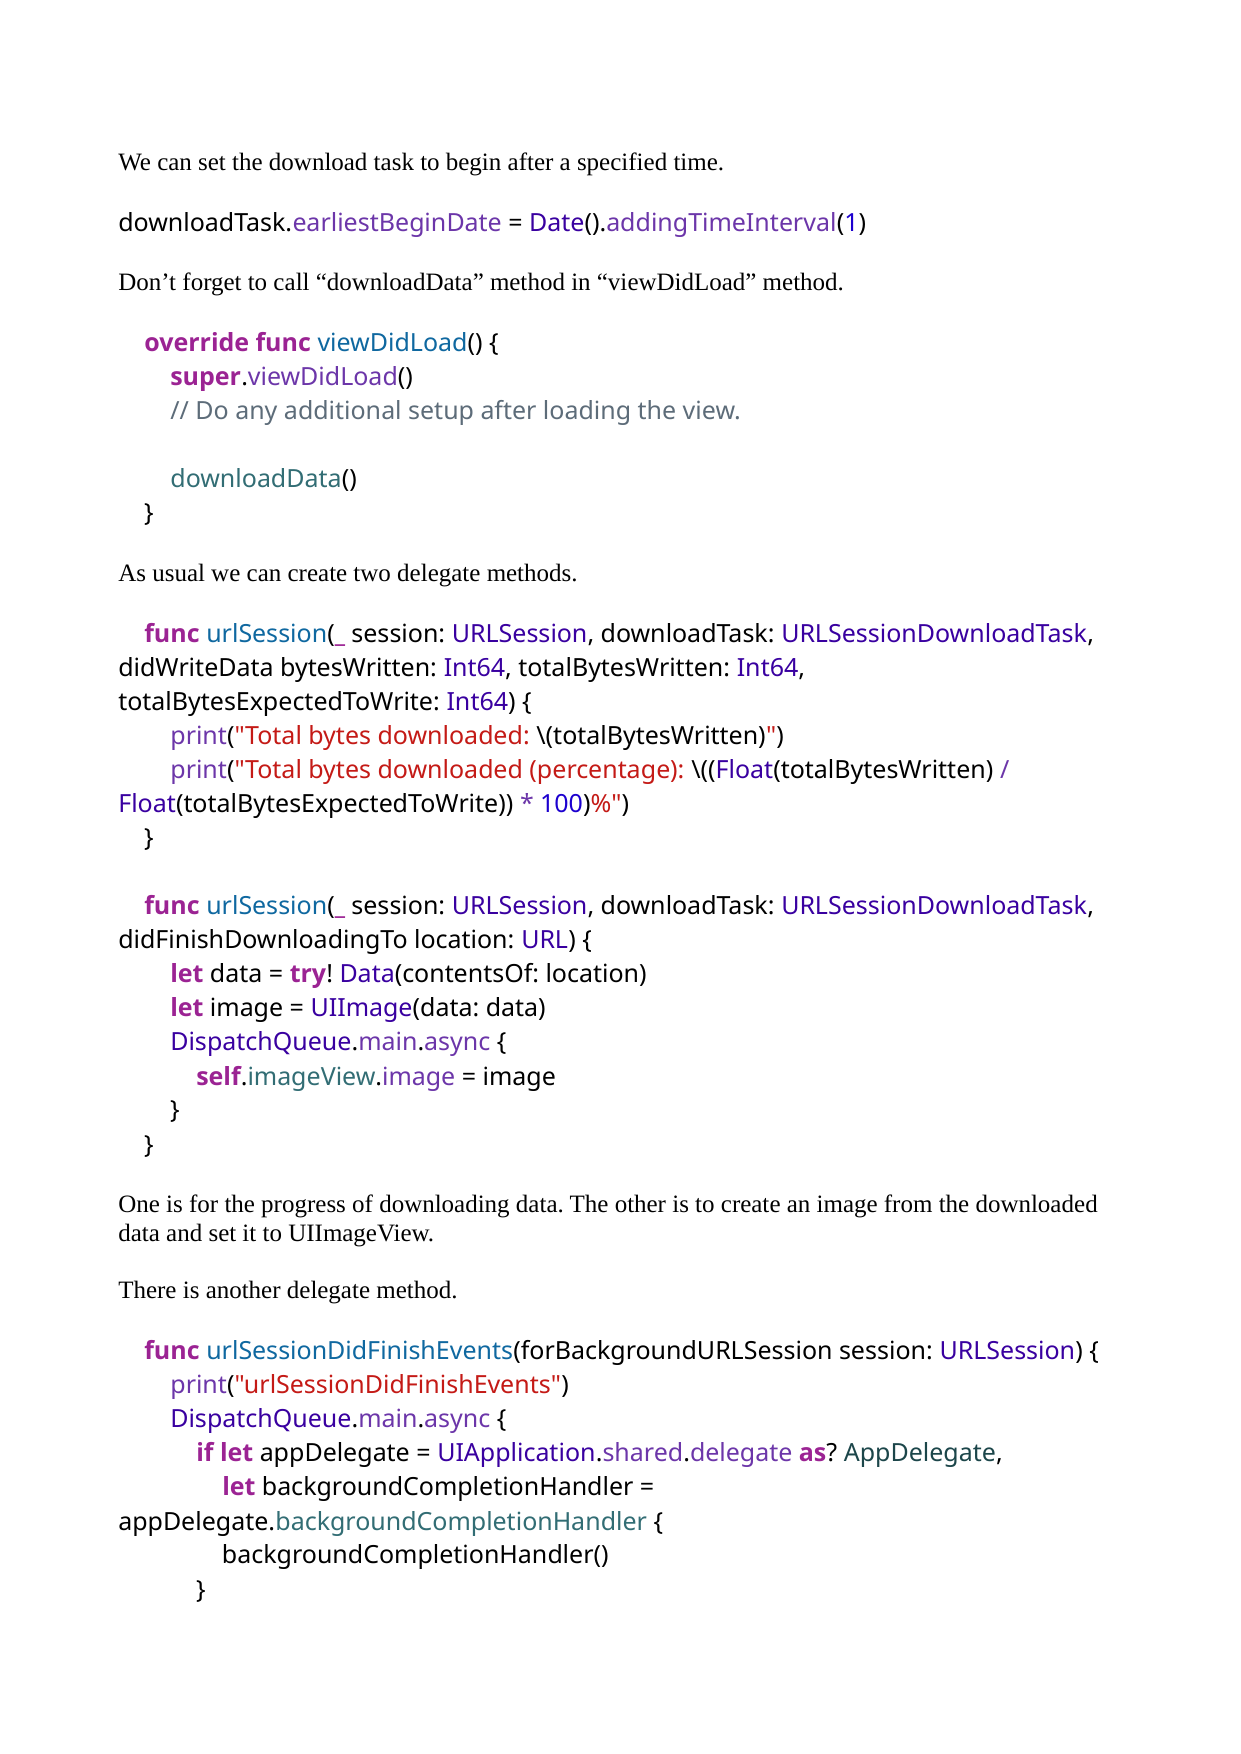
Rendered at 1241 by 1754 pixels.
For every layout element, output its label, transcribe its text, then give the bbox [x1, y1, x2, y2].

text One is for the progress of downloading data. The other is to create an image from the downloaded data and set it to UIImageView. [118, 1189, 1122, 1247]
text downloadData() [118, 461, 1122, 495]
text super.viewDidLoad() [118, 359, 1122, 393]
text override func viewDidLoad() { [118, 325, 1122, 359]
text func urlSession(_ session: URLSession, downloadTask: URLSessionDownloadTask, didWriteData bytesWritten: Int64, totalBytesWritten: Int64, totalBytesExpectedToWrite: Int64) { [118, 615, 1122, 717]
text DispatchQueue.main.async { [118, 1401, 1122, 1435]
text print("Total bytes downloaded: \(totalBytesWritten)") [118, 717, 1122, 752]
text } [118, 1092, 1122, 1126]
text downloadTask.earliestBeginDate = Date().addingTimeInterval(1) [118, 204, 1122, 238]
text let backgroundCompletionHandler = appDelegate.backgroundCompletionHandler { [118, 1469, 1122, 1537]
text print("Total bytes downloaded (percentage): \((Float(totalBytesWritten) / Float(totalBytesExpectedToWrite)) * 100)%") [118, 752, 1122, 820]
text let image = UIImage(data: data) [118, 990, 1122, 1024]
text As usual we can create two delegate methods. [118, 558, 1122, 587]
text // Do any additional setup after loading the view. [118, 393, 1122, 427]
text self.imageView.image = image [118, 1058, 1122, 1092]
text print("urlSessionDidFinishEvents") [118, 1367, 1122, 1401]
text Don’t forget to call “downloadData” method in “viewDidLoad” method. [118, 267, 1122, 296]
text } [118, 1571, 1122, 1605]
text } [118, 1126, 1122, 1160]
text func urlSessionDidFinishEvents(forBackgroundURLSession session: URLSession) { [118, 1333, 1122, 1367]
text let data = try! Data(contentsOf: location) [118, 956, 1122, 990]
text DispatchQueue.main.async { [118, 1024, 1122, 1058]
text We can set the download task to begin after a specified time. [118, 147, 1122, 176]
text There is another delegate method. [118, 1275, 1122, 1304]
text } [118, 820, 1122, 854]
text if let appDelegate = UIApplication.shared.delegate as? AppDelegate, [118, 1435, 1122, 1469]
text backgroundCompletionHandler() [118, 1537, 1122, 1571]
text } [118, 495, 1122, 529]
text func urlSession(_ session: URLSession, downloadTask: URLSessionDownloadTask, didFinishDownloadingTo location: URL) { [118, 888, 1122, 956]
